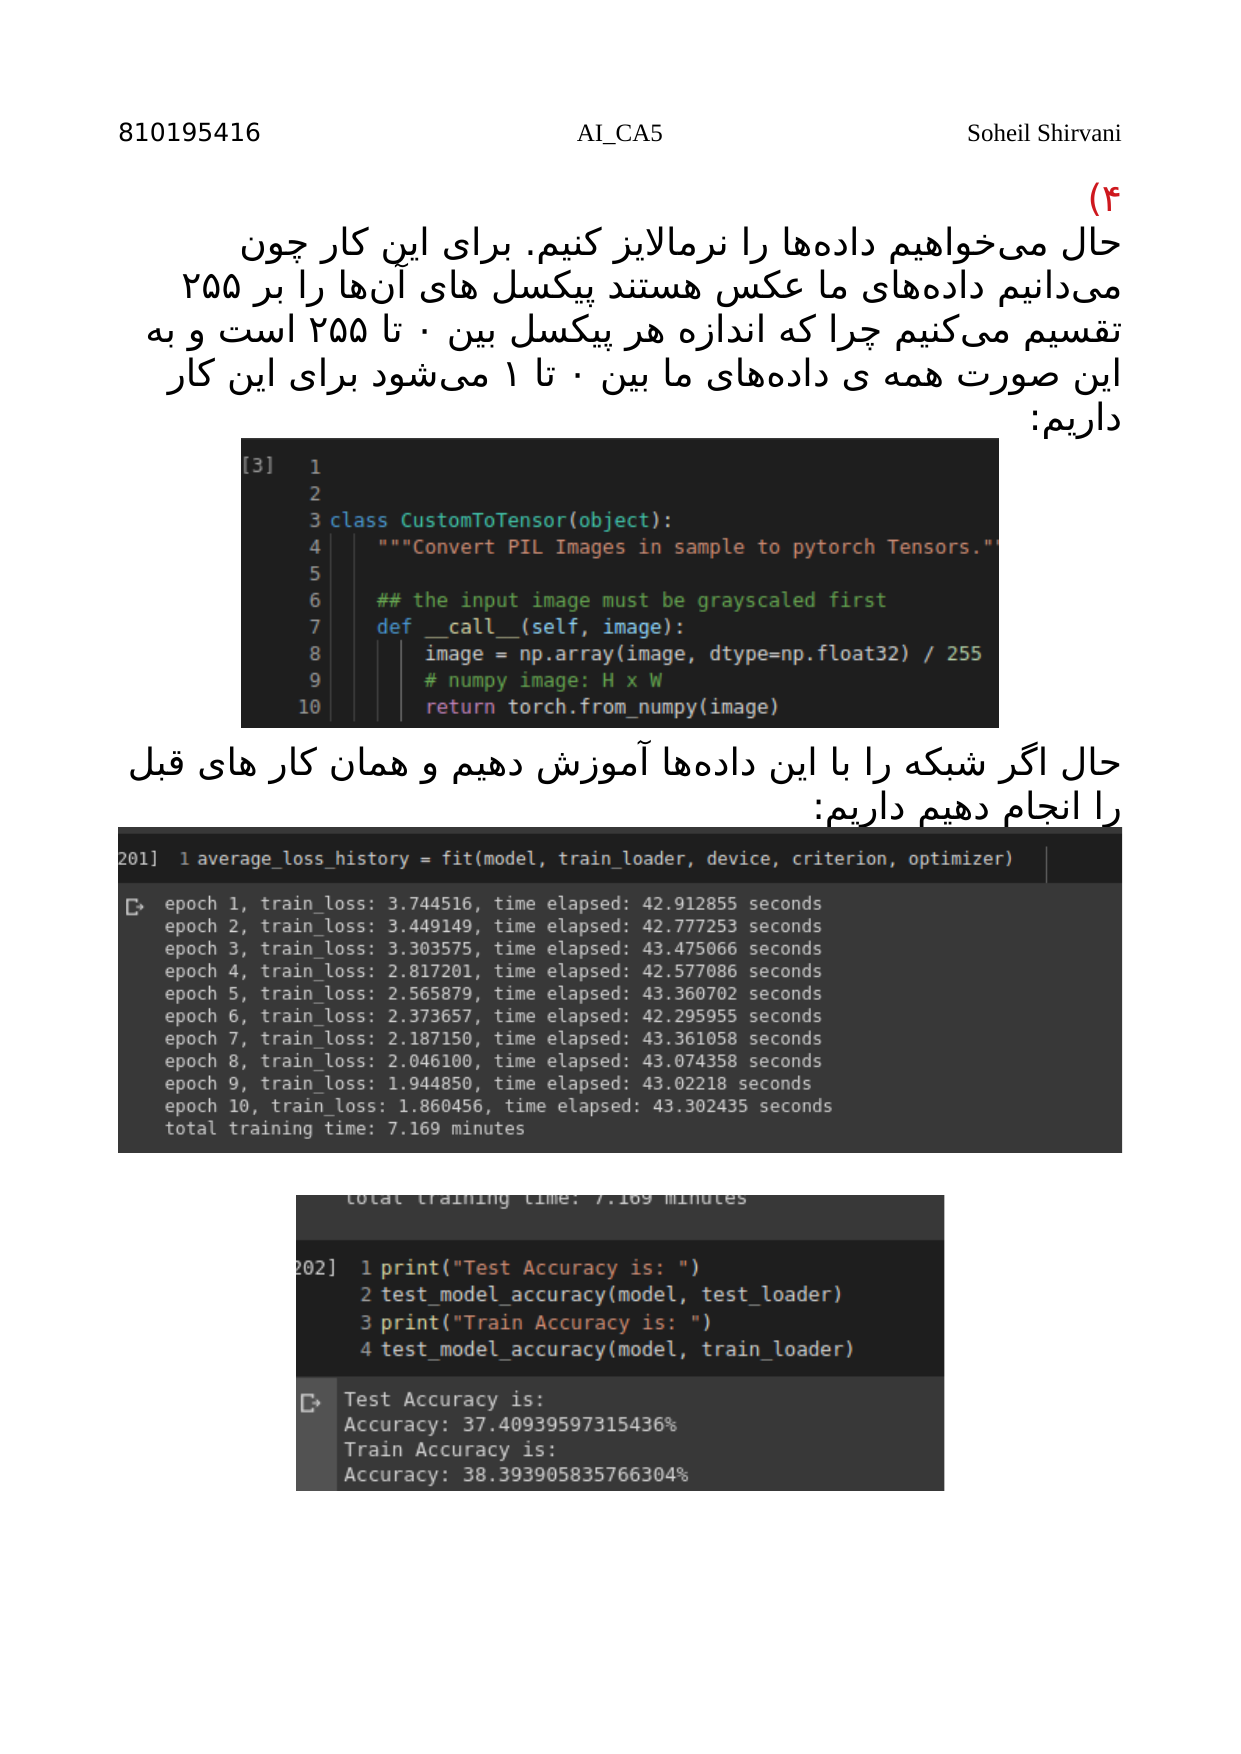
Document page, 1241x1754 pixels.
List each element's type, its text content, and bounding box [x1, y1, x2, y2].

picture [241, 438, 999, 728]
text حال می‌خواهیم داده‌ها را نرمالایز کنیم. برای این کار چون می‌دانیم داده‌های ما عکس هستند پیکسل های آن‌ها را بر ۲۵۵ تقسیم می‌کنیم چرا که اندازه هر پیکسل بین ۰ تا ۲۵۵ است و به این صورت همه ی داده‌های ما بین ۰ تا ۱ می‌شود برای این کار داریم: [118, 221, 1122, 439]
picture [296, 1195, 945, 1491]
picture [118, 827, 1123, 1153]
text حال اگر شبکه را با این داده‌ها آموزش دهیم و همان کار های قبل را انجام دهیم داریم: [118, 741, 1122, 827]
text ۴) [118, 177, 1122, 221]
